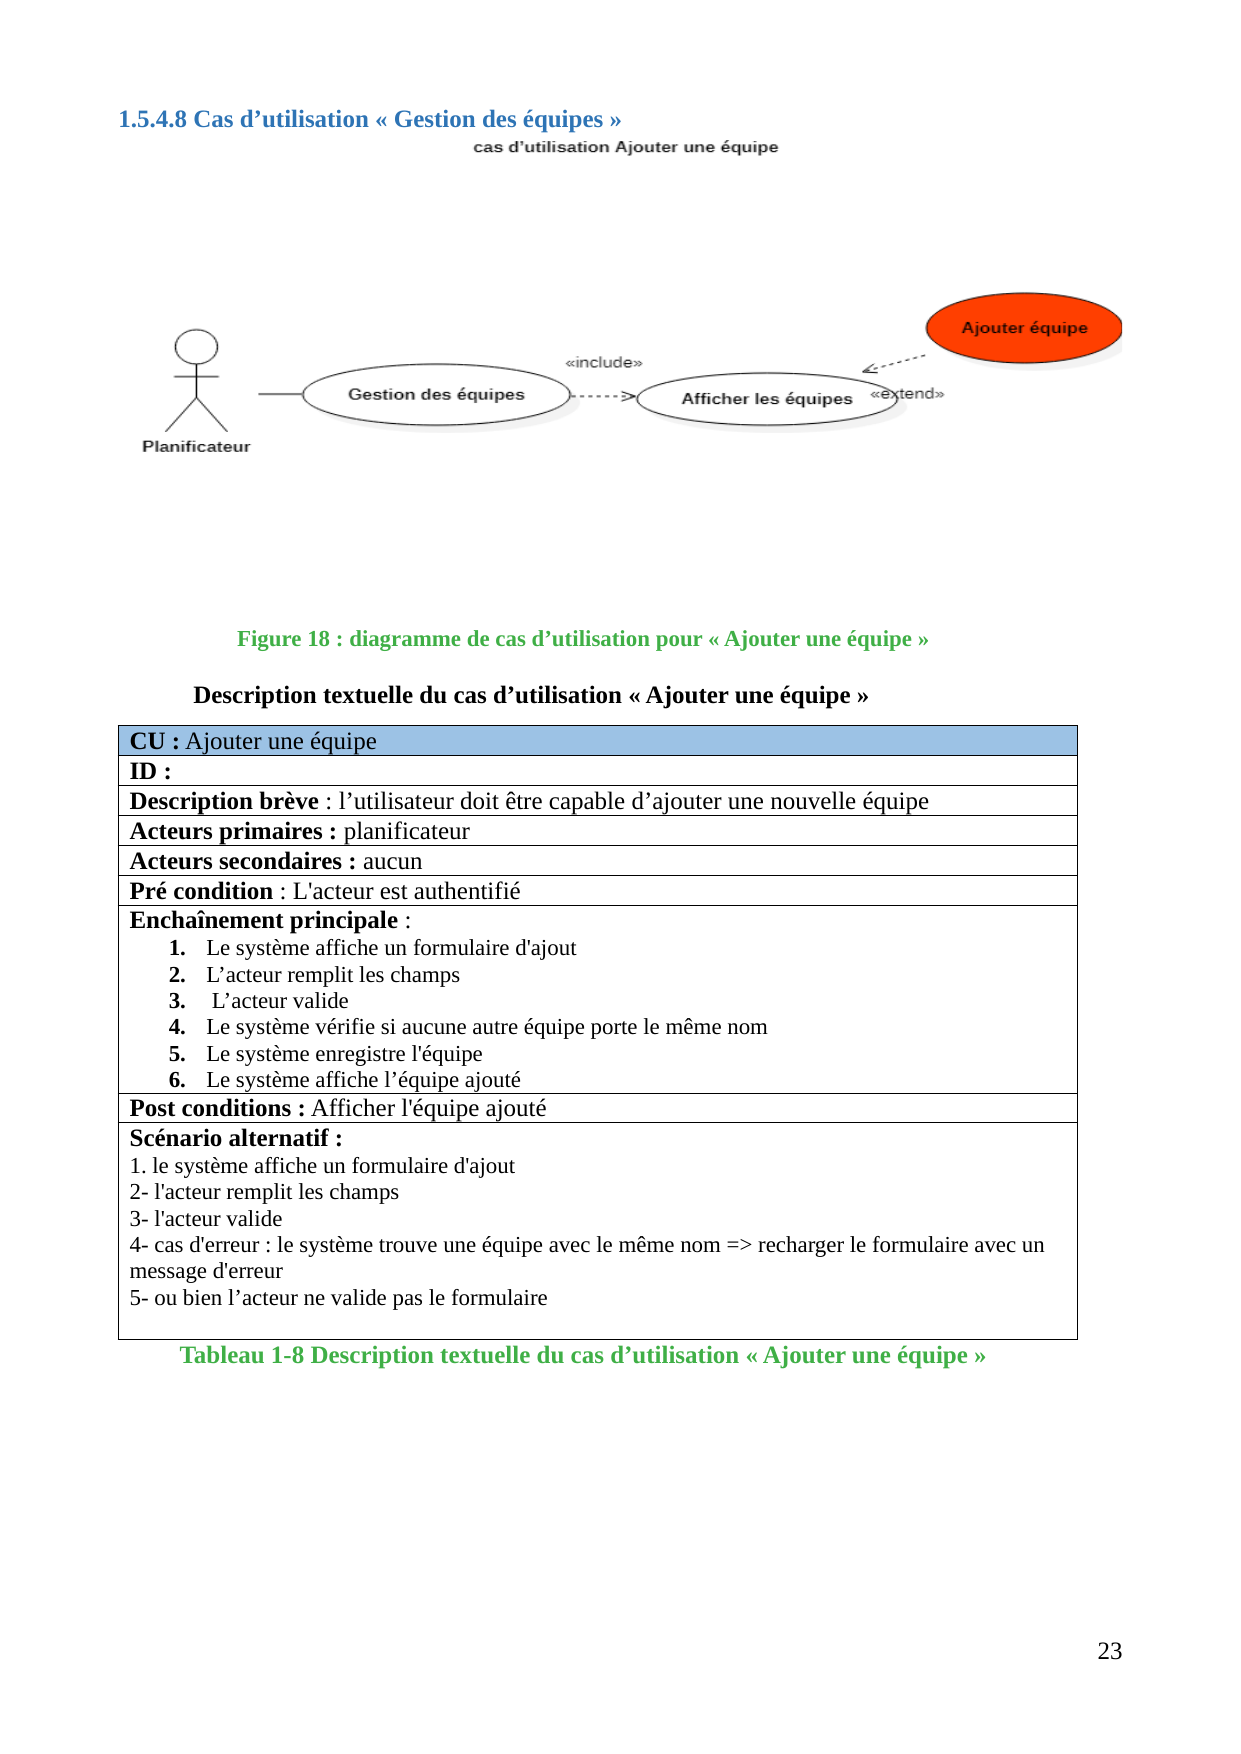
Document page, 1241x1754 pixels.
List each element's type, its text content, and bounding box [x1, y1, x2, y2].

text 1.5.4.8 Cas d’utilisation « Gestion des équipes » [118, 104, 1122, 132]
table_cell Description brève : l’utilisateur doit être capable d’ajouter une nouvelle équipe [119, 786, 1077, 815]
table_cell Scénario alternatif : 1. le système affiche un formulaire d'ajout 2- l'acteur remplit les champs 3- l'acteur valide 4- cas d'erreur : le système trouve une équipe avec le même nom => recharger le formulaire avec un message d'erreur 5- ou bien l’acteur ne valide pas le formulaire [119, 1123, 1077, 1339]
table_cell ID : [119, 756, 1077, 785]
text Tableau 1-8 Description textuelle du cas d’utilisation « Ajouter une équipe » [88, 1340, 1078, 1369]
picture [118, 140, 1123, 625]
text Figure 18 : diagramme de cas d’utilisation pour « Ajouter une équipe » [88, 132, 1078, 651]
list Description textuelle du cas d’utilisation « Ajouter une équipe » [193, 680, 1122, 708]
table_header CU : Ajouter une équipe [119, 726, 1077, 755]
table_cell Pré condition : L'acteur est authentifié [119, 876, 1077, 904]
table_cell Post conditions : Afficher l'équipe ajouté [119, 1094, 1077, 1122]
table_cell Acteurs secondaires : aucun [119, 846, 1077, 875]
table_cell Acteurs primaires : planificateur [119, 816, 1077, 845]
table_cell Enchaînement principale : Le système affiche un formulaire d'ajout L’acteur remplit les champs L’acteur valide Le système vérifie si aucune autre équipe porte le même nom Le système enregistre l'équipe Le système affiche l’équipe ajouté [119, 906, 1077, 1092]
